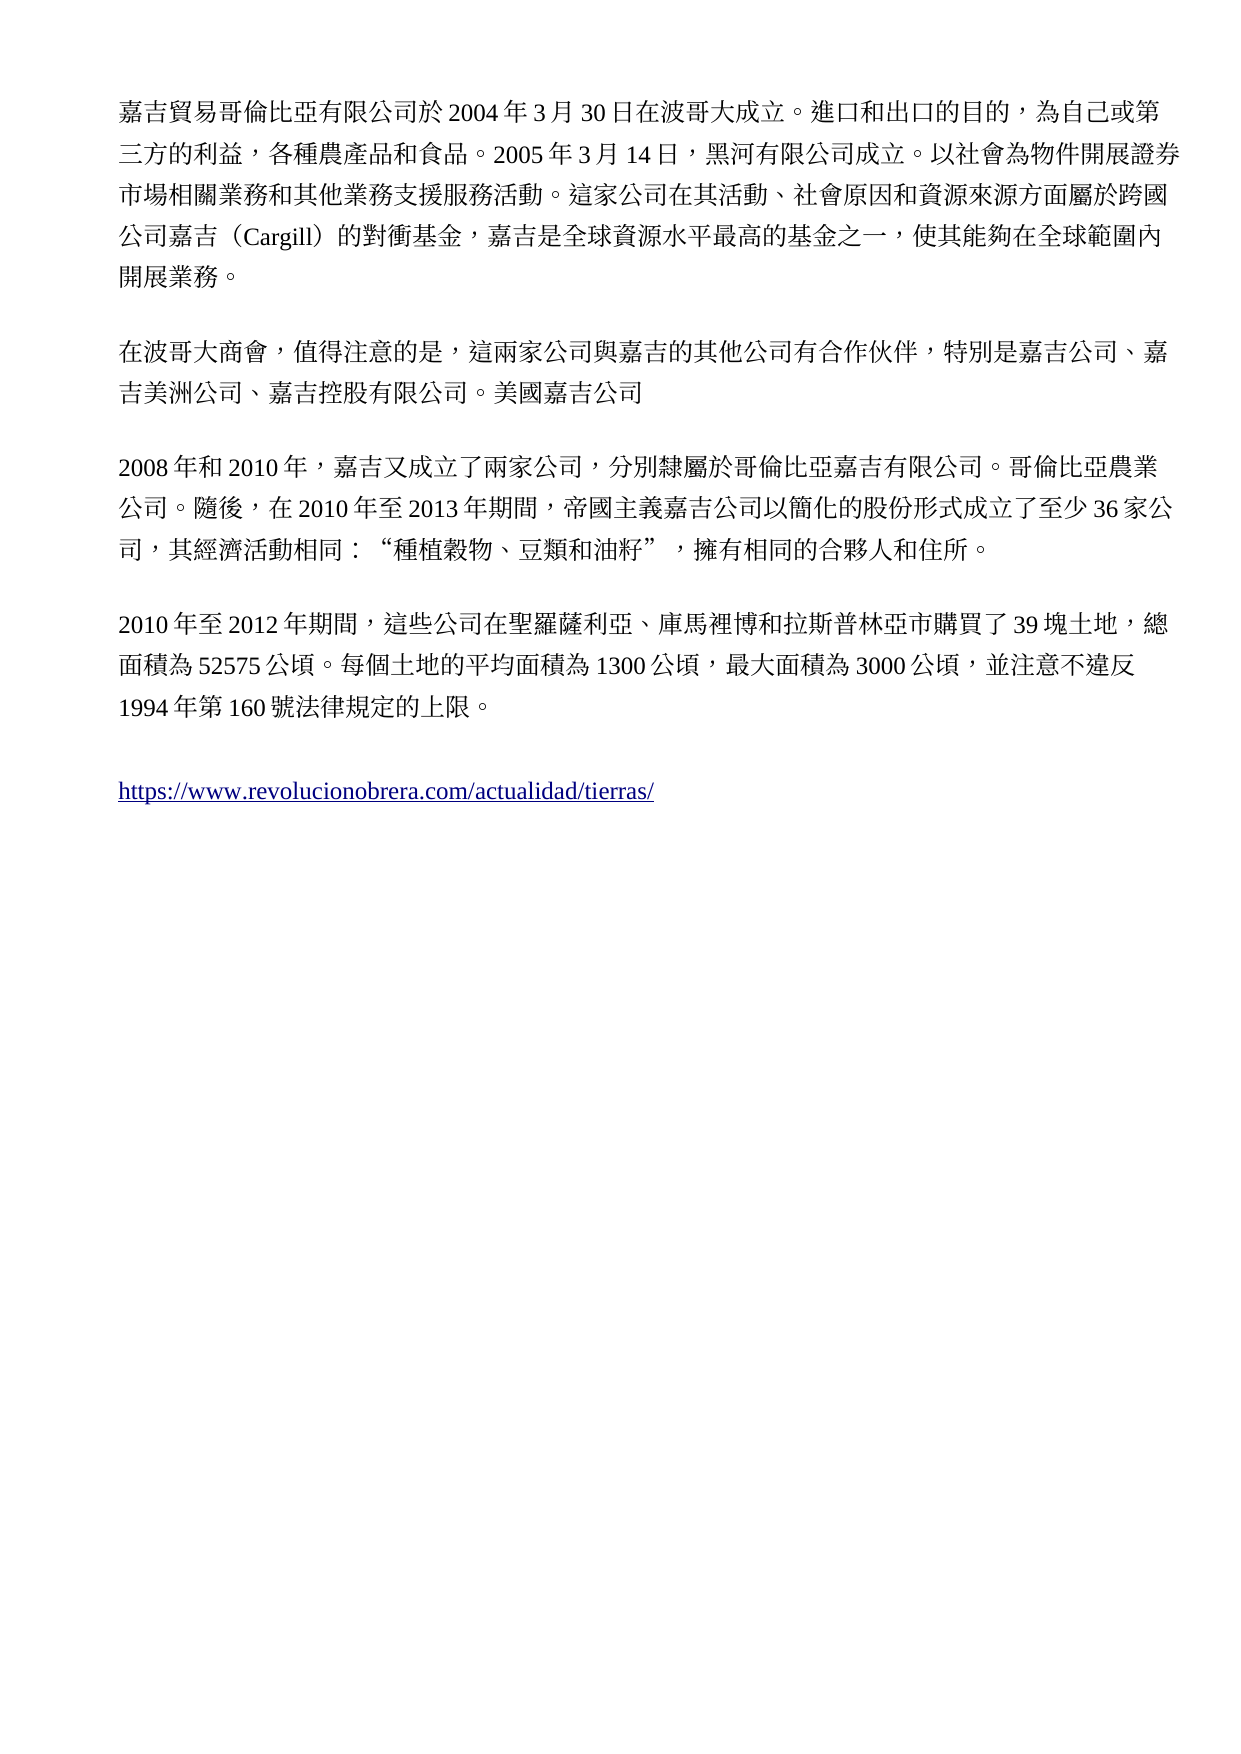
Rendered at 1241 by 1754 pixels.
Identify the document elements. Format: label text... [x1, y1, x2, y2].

text https://www.revolucionobrera.com/actualidad/tierras/ [118, 743, 1181, 805]
text https://www.revolutionObrera.com/public html/wp-content/uploads/2021/03/clampers.jpg 2021-03-02T13:46:49-05:00 https://www.revolutionObrera.com/author/root/ [地]https://www.revolutionObrera.com/public html/wp-content/uploads/2021/03/map.jpg'，'https://www.revolutionObrera.com/public html/wp-content/uploads/2021/03/creditos-cargill.jpg'，'https://www.revolutionObrera.com/public html/wp-content/uploads/2021/03/table-lands.jpg“，“哦。https://www.revolutionObrera.com/public html/wp-content/uploads/2016/08/buenaventura-516x245.jpg'，'https://www.revolutionObrera.com/public html/wp-content/uploads/2018/02/nina-520x245.jpg'，'https://www.revolutionObrera.com/public html/wp-content/uploads/2016/11/palaries-520x245.jpg“，“哦。https://www.revolutionObrera.com/wp-content/uploads/2017/04/supportnos.jpg'，'https://www.revolutionObrera.com/public html/wp-content/plugins/telegram-bot/img/telegramiconmini.jpg'，'https://www.revolutionObrera.com/public html/wp-content/uploads/2020/10/pgi-620x349.png“，“哦。https://www.revolutionObrera.com/public html/wp-content/uploads/2021/01/bella-org-back-620x620.jpeg'，'https://www.revolutionObrera.com/public html/wp-content/uploads/2020/10/vologo-620x233.png'，'https://www.revolutionObrera.com/public html/wp-content/uploads/2020/10/blogs-620x165.png“，“哦。https://www.revolutionObrera.com/public html/wp-content/uploads/2021/01/ro-494.jpg'，'https://www.revolutionObrera.com/public html/wp-content/uploads/2021/01/almanaque-2121.jpg'，'https://www.revolutionObrera.com/public html/wp-content/uploads/2020/07/portadesafios.jpg“，“哦。https://www.revolutionObrera.com/wp-content/uploads/2020/01/programmuoclm.jpg'，'https://www.revolutionObrera.com/wp-content/uploads/2016/08/portalg.jpg'，'https://www.revolutionObrera.com/public html/wp-content/plugins/email-subscribers/lite/public/images/spinner.gif“，“哦。https://www.revolutionObrera.com/propossite/wp-content/uploads/2015/08/logof.png“] 總審計長辦公室一直在紙上就土地問題開展明智的工作，並提交了幾份報告，其中載有有趣的資料，說明了我們哥倫比亞農民生活的現實。例如，它編寫了一份關於哥倫比亞高原非正常堆積的報告（2017年），公佈了關於《受害者和土地歸還法》執行情況的第七次報告（2019年8月），最後一次報告是關於戰略執行進展情況的報告（2021年1月）。根據《和平協定》獲得土地和使用農村土地。 在這方面，本系列文章將完全以上述報告和其他國家實體的報告為基礎，換言之，我們將從哥倫比亞政府獲得官方資料。沒有獎勵。。。 首先，讓我們回顧一下外資感興趣的領域之一。這是哥倫比亞高原，面積超過1350萬公頃，人口約13萬，來自梅塔省和維卡達省7個市鎮；60%的人口是農村人口；高原包括洛佩斯港市，梅塔和拉斯普林部的蓋坦港和馬皮裡潘港，維查達部的庫馬裡博港、卡雷尼奧港和聖羅薩利亞港。這個地區有超過400萬公頃的潛力發展全球農業，這就是為什麼它受到國內外資本的關注；便利的交通和土地條件使它對出價最高的人更有吸引力。 Altiplana的另一個價值是，它是南美洲區域一體化倡議（IIRSA）安第斯軸的一部分，該倡議通過奧裡諾科河沿岸的一條跨洋走廊連線委內瑞拉和哥倫比亞（見圖1，其中奧裡諾基亞地區有一個圓圈）。這是一項區域計劃，旨在鼓勵貿易和發展石油開採、漁業、林業、農業和畜牧業以及鋼鐵工業的經濟活動。這是另一個有助於激發投資者對高原地區的興趣的因素。 圖1。 同樣，對單一作物的投資也成了大壟斷者的行為，即用單一作物種植大片土地，採用相同的耕作、灌溉、施肥和收穫模式；這導致以極低的成本大量生產單一產品。然而，這種不良做法的代價很高，因為它影響到周圍的生態系統，因為它需要大量的土地，導致所有型別的生態系統和棲息地都被摧毀，而且，持續的收穫和耕作過程不允許土壤恢復養分，以便允許更多的播種它加速了土壤肥力的侵蝕和侵蝕，並造成了其他影響，如流離失所、農業無產階級失業，因為這種單一種植方式幾乎不需要勞動力。因此，這種耕作方式的影響是社會環境、生態、經濟和政治衝突的根源。 因此，在哥倫比亞高原的例子中，爭奪和集中土地的爭端是在當值政府的同意和支援下進行的，稱之為烏里韋、桑托斯或杜克；在這一地區，有兩種種植模式得到了大力推動：以棕櫚油為燃料的農業種植園還有一個系統的有針對性的開墾過程：第一個是砍伐森林，延伸到亞馬遜河的中心地帶，第二個是在世界市場上為牲畜和各種作物提供土地。 在主計長辦公室的報告中，這裡列出的“大投資者”、“國民經濟的救世主”和“幫助我們”的外國投資者的共同點是在哥倫比亞高原發展單一作物。 “不正常”的土地積累（如主計長辦公室所稱）直接涉及以下組織和個人： •哥倫比亞摩尼卡集團 •跨國嘉吉 •Riopaila Castilla S.A。 •路易斯·卡洛斯·薩米恩託·安古洛組織-科菲科隆比亞納 •巴西信託基金 •森林公司（木材/林地-控股有限公司） •Guarrojo S.A。 •卡洛斯·阿圭爾·卡夫魯尼 •Manuelita S.A.油。 •Poligrow哥倫比亞有限公司。 •Lizarralde-Ocampo一家，Aurelio Iragori（桑托斯政府內政和農業部長）和Camilo Pabón Puentes（因在聖馬丁梅塔非法囤積13塊土地而被起訴的先生）的親屬 所有這些公司都直接或通過為此目的設立的公司，違反1994年第160號法律第72條的規定，不正常地獲得和積累最初閒置的土地。 這份報告被篡改了，因為它將高原地區的積壓情況描述為“不正常”，而且沒有公開譴責這種做法是對農民直接掠奪土地的行為。 許多國內或外國農業綜合企業偷走了應分配給哥倫比亞農民的土地，但為了不擴大分配範圍，我們只看到主計長辦公室調查的11個案例中的一個。 私人利益分配 主計長辦公室的調查顯示，在2010年至2012年期間，一家美國帝國主義公司嘉吉公司通過36家附屬公司收購了聖羅薩利亞、庫馬裡博和拉斯普林（均在維卡達省）的39處房產，至少擴建了52575處，51公頃（相當於波哥大市區以上）。為此，嘉吉集團的投資超過730億哥倫比亞比索，相當於3850萬美元。 嘉吉貿易哥倫比亞有限公司於2004年3月30日在波哥大成立。進口和出口的目的，為自己或第三方的利益，各種農產品和食品。2005年3月14日，黑河有限公司成立。以社會為物件開展證券市場相關業務和其他業務支援服務活動。這家公司在其活動、社會原因和資源來源方面屬於跨國公司嘉吉（Cargill）的對衝基金，嘉吉是全球資源水平最高的基金之一，使其能夠在全球範圍內開展業務。 在波哥大商會，值得注意的是，這兩家公司與嘉吉的其他公司有合作伙伴，特別是嘉吉公司、嘉吉美洲公司、嘉吉控股有限公司。美國嘉吉公司 2008年和2010年，嘉吉又成立了兩家公司，分別隸屬於哥倫比亞嘉吉有限公司。哥倫比亞農業公司。隨後，在2010年至2013年期間，帝國主義嘉吉公司以簡化的股份形式成立了至少36家公司，其經濟活動相同：“種植穀物、豆類和油籽”，擁有相同的合夥人和住所。 2010年至2012年期間，這些公司在聖羅薩利亞、庫馬裡博和拉斯普林亞市購買了39塊土地，總面積為52575公頃。每個土地的平均面積為1300公頃，最大面積為3000公頃，並注意不違反1994年第160號法律規定的上限。 [118, 59, 1181, 723]
